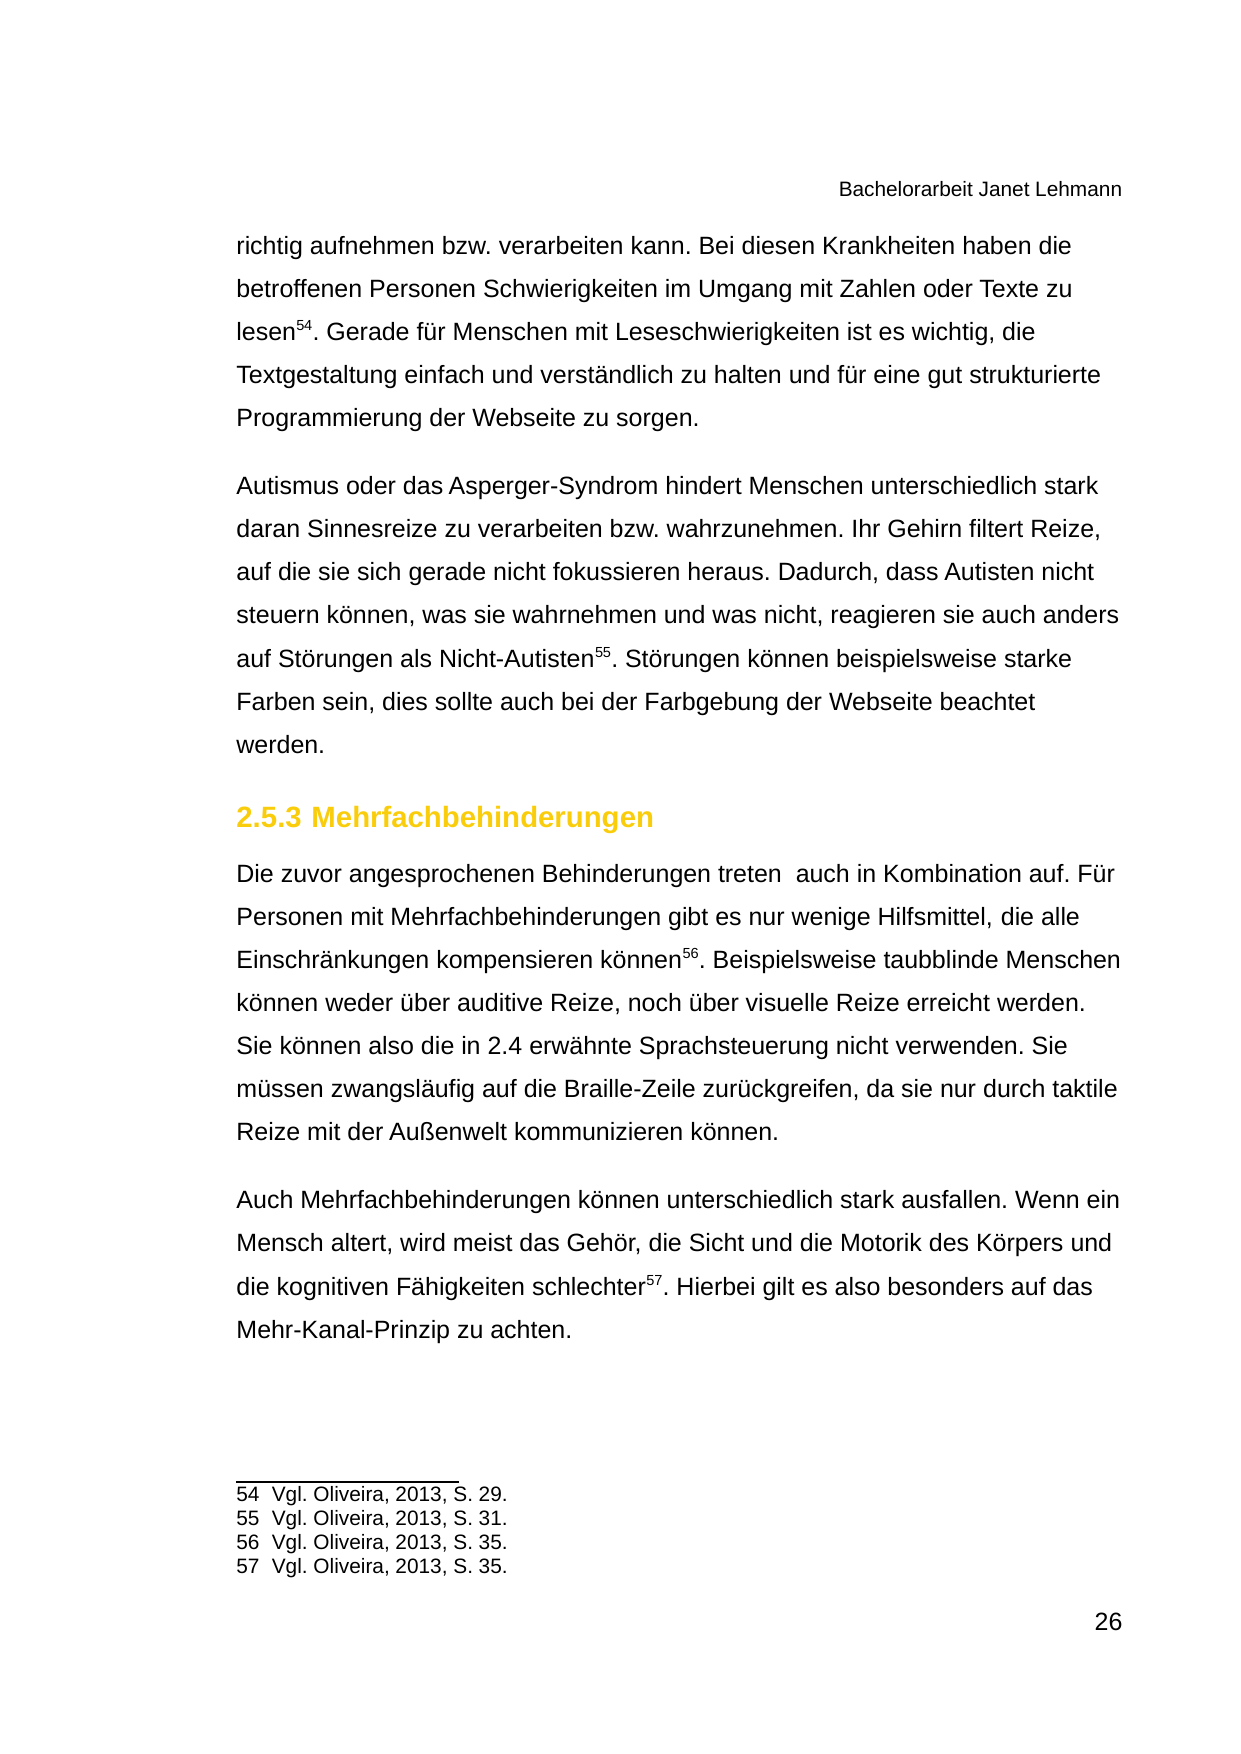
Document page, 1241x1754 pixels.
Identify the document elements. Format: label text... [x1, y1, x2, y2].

text Vgl. Oliveira, 2013, S. 35. [236, 1530, 1122, 1554]
text Auch Mehrfachbehinderungen können unterschiedlich stark ausfallen. Wenn ein Mensch altert, wird meist das Gehör, die Sicht und die Motorik des Körpers und die kognitiven Fähigkeiten schlechter. Hierbei gilt es also besonders auf das Mehr-Kanal-Prinzip zu achten. [236, 1185, 1122, 1343]
text Die zuvor angesprochenen Behinderungen treten auch in Kombination auf. Für Personen mit Mehrfachbehinderungen gibt es nur wenige Hilfsmittel, die alle Einschränkungen kompensieren können. Beispielsweise taubblinde Menschen können weder über auditive Reize, noch über visuelle Reize erreicht werden. Sie können also die in 2.4 erwähnte Sprachsteuerung nicht verwenden. Sie müssen zwangsläufig auf die Braille-Zeile zurückgreifen, da sie nur durch taktile Reize mit der Außenwelt kommunizieren können. [236, 858, 1122, 1146]
text richtig aufnehmen bzw. verarbeiten kann. Bei diesen Krankheiten haben die betroffenen Personen Schwierigkeiten im Umgang mit Zahlen oder Texte zu lesen. Gerade für Menschen mit Leseschwierigkeiten ist es wichtig, die Textgestaltung einfach und verständlich zu halten und für eine gut strukturierte Programmierung der Webseite zu sorgen. [236, 231, 1122, 432]
text Vgl. Oliveira, 2013, S. 29. [236, 1482, 1122, 1506]
text Vgl. Oliveira, 2013, S. 31. [236, 1506, 1122, 1530]
text Autismus oder das Asperger-Syndrom hindert Menschen unterschiedlich stark daran Sinnesreize zu verarbeiten bzw. wahrzunehmen. Ihr Gehirn filtert Reize, auf die sie sich gerade nicht fokussieren heraus. Dadurch, dass Autisten nicht steuern können, was sie wahrnehmen und was nicht, reagieren sie auch anders auf Störungen als Nicht-Autisten. Störungen können beispielsweise starke Farben sein, dies sollte auch bei der Farbgebung der Webseite beachtet werden. [236, 471, 1122, 758]
subtitle Mehrfachbehinderungen [236, 800, 1122, 834]
text Vgl. Oliveira, 2013, S. 35. [236, 1554, 1122, 1578]
